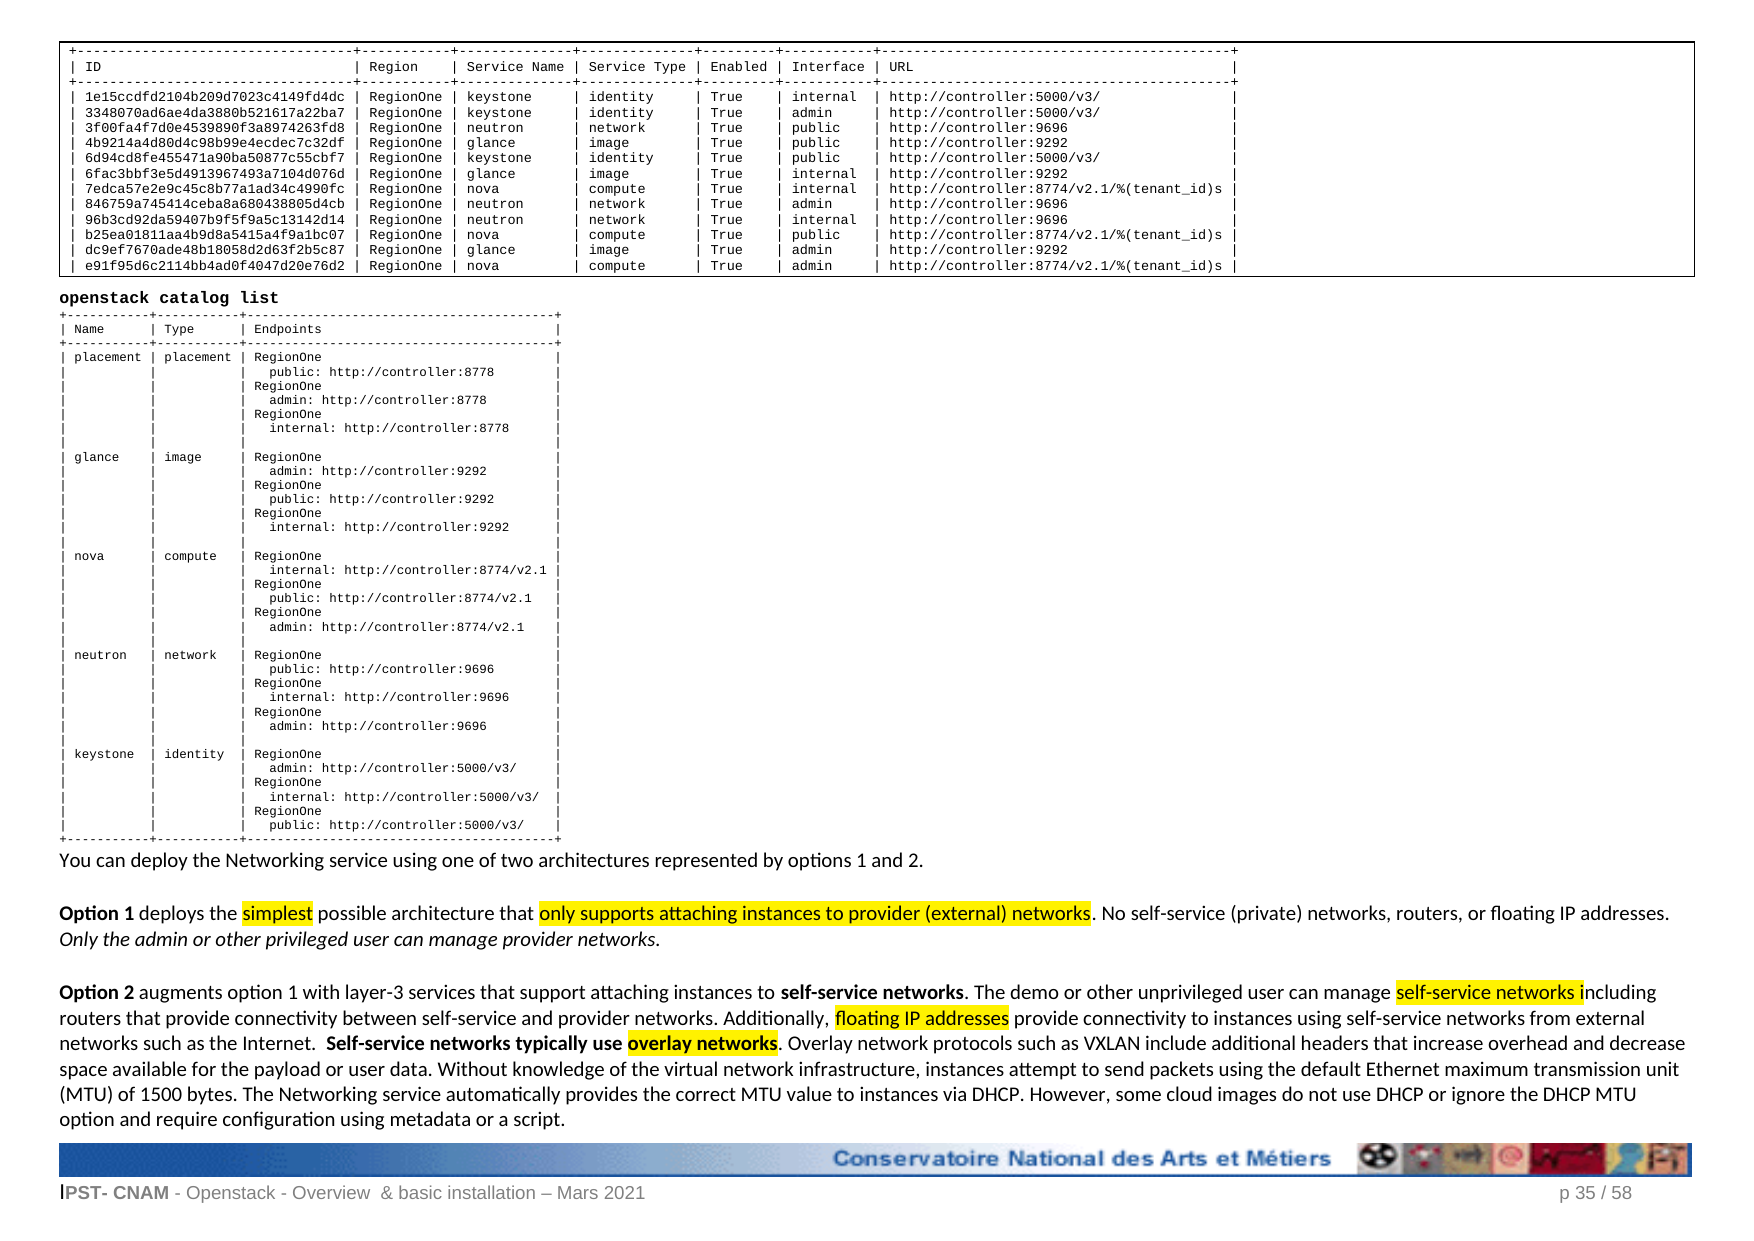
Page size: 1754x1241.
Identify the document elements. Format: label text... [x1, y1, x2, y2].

text +-----------+-----------+-----------------------------------------+ [59, 337, 1695, 351]
text | glance | image | RegionOne | [59, 451, 1695, 465]
text | | | public: http://controller:8774/v2.1 | [59, 592, 1695, 606]
text | | | RegionOne | [59, 776, 1695, 791]
text | 3348070ad6ae4da3880b521617a22ba7 | RegionOne | keystone | identity | True | admin | http://controller:5000/v3/ | [60, 103, 1694, 118]
text | | | internal: http://controller:8778 | [59, 422, 1695, 436]
text | | | RegionOne | [59, 578, 1695, 592]
text | 4b9214a4d80d4c98b99e4ecdec7c32df | RegionOne | glance | image | True | public | http://controller:9292 | [60, 133, 1694, 148]
text | | | internal: http://controller:8774/v2.1 | [59, 564, 1695, 578]
text | | | admin: http://controller:8774/v2.1 | [59, 621, 1695, 635]
text | | | internal: http://controller:9292 | [59, 521, 1695, 536]
text You can deploy the Networking service using one of two architectures represented by options 1 and 2. [59, 847, 1695, 873]
text | 96b3cd92da59407b9f5f9a5c13142d14 | RegionOne | neutron | network | True | internal | http://controller:9696 | [60, 210, 1694, 225]
text | | | | [59, 536, 1695, 550]
text | 1e15ccdfd2104b209d7023c4149fd4dc | RegionOne | keystone | identity | True | internal | http://controller:5000/v3/ | [60, 87, 1694, 103]
text Option 1 deploys the simplest possible architecture that only supports attaching instances to provider (external) networks. No self-service (private) networks, routers, or floating IP addresses. Only the admin or other privileged user can manage provider networks. [59, 901, 1695, 951]
text | b25ea01811aa4b9d8a5415a4f9a1bc07 | RegionOne | nova | compute | True | public | http://controller:8774/v2.1/%(tenant_id)s | [60, 225, 1694, 240]
text openstack catalog list [59, 290, 1695, 309]
text | | | admin: http://controller:5000/v3/ | [59, 762, 1695, 776]
text +----------------------------------+-----------+--------------+--------------+---------+-----------+-------------------------------------------+ [60, 72, 1694, 87]
text | | | admin: http://controller:8778 | [59, 394, 1695, 408]
text | | | RegionOne | [59, 507, 1695, 521]
text | | | public: http://controller:5000/v3/ | [59, 819, 1695, 833]
text | | | | [59, 635, 1695, 649]
text | | | RegionOne | [59, 380, 1695, 394]
text +-----------+-----------+-----------------------------------------+ [59, 833, 1695, 847]
text | neutron | network | RegionOne | [59, 649, 1695, 663]
text | | | RegionOne | [59, 677, 1695, 691]
text | | | RegionOne | [59, 479, 1695, 493]
text | 6fac3bbf3e5d4913967493a7104d076d | RegionOne | glance | image | True | internal | http://controller:9292 | [60, 164, 1694, 179]
text | Name | Type | Endpoints | [59, 323, 1695, 337]
text | | | internal: http://controller:5000/v3/ | [59, 791, 1695, 805]
text | | | public: http://controller:9696 | [59, 663, 1695, 677]
text | keystone | identity | RegionOne | [59, 748, 1695, 762]
text | 6d94cd8fe455471a90ba50877c55cbf7 | RegionOne | keystone | identity | True | public | http://controller:5000/v3/ | [60, 148, 1694, 164]
text Option 2 augments option 1 with layer-3 services that support attaching instances to self-service networks. The demo or other unprivileged user can manage self-service networks including routers that provide connectivity between self-service and provider networks. Additionally, floating IP addresses provide connectivity to instances using self-service networks from external networks such as the Internet. Self-service networks typically use overlay networks. Overlay network protocols such as VXLAN include additional headers that increase overhead and decrease space available for the payload or user data. Without knowledge of the virtual network infrastructure, instances attempt to send packets using the default Ethernet maximum transmission unit (MTU) of 1500 bytes. The Networking service automatically provides the correct MTU value to instances via DHCP. However, some cloud images do not use DHCP or ignore the DHCP MTU option and require configuration using metadata or a script. [59, 979, 1695, 1132]
text | 3f00fa4f7d0e4539890f3a8974263fd8 | RegionOne | neutron | network | True | public | http://controller:9696 | [60, 118, 1694, 133]
text | nova | compute | RegionOne | [59, 550, 1695, 564]
text | | | RegionOne | [59, 606, 1695, 621]
text | e91f95d6c2114bb4ad0f4047d20e76d2 | RegionOne | nova | compute | True | admin | http://controller:8774/v2.1/%(tenant_id)s | [60, 256, 1694, 276]
text | | | RegionOne | [59, 706, 1695, 720]
text | | | RegionOne | [59, 805, 1695, 819]
text | | | | [59, 734, 1695, 748]
text | | | internal: http://controller:9696 | [59, 691, 1695, 706]
text | | | public: http://controller:9292 | [59, 493, 1695, 507]
text | ID | Region | Service Name | Service Type | Enabled | Interface | URL | [60, 57, 1694, 72]
text | 846759a745414ceba8a680438805d4cb | RegionOne | neutron | network | True | admin | http://controller:9696 | [60, 194, 1694, 210]
text | placement | placement | RegionOne | [59, 351, 1695, 366]
text | | | | [59, 436, 1695, 451]
text | | | admin: http://controller:9292 | [59, 465, 1695, 479]
text | | | RegionOne | [59, 408, 1695, 422]
text +----------------------------------+-----------+--------------+--------------+---------+-----------+-------------------------------------------+ [60, 43, 1694, 57]
text | 7edca57e2e9c45c8b77a1ad34c4990fc | RegionOne | nova | compute | True | internal | http://controller:8774/v2.1/%(tenant_id)s | [60, 179, 1694, 194]
text +-----------+-----------+-----------------------------------------+ [59, 309, 1695, 323]
text | dc9ef7670ade48b18058d2d63f2b5c87 | RegionOne | glance | image | True | admin | http://controller:9292 | [60, 240, 1694, 256]
text | | | admin: http://controller:9696 | [59, 720, 1695, 734]
text | | | public: http://controller:8778 | [59, 366, 1695, 380]
